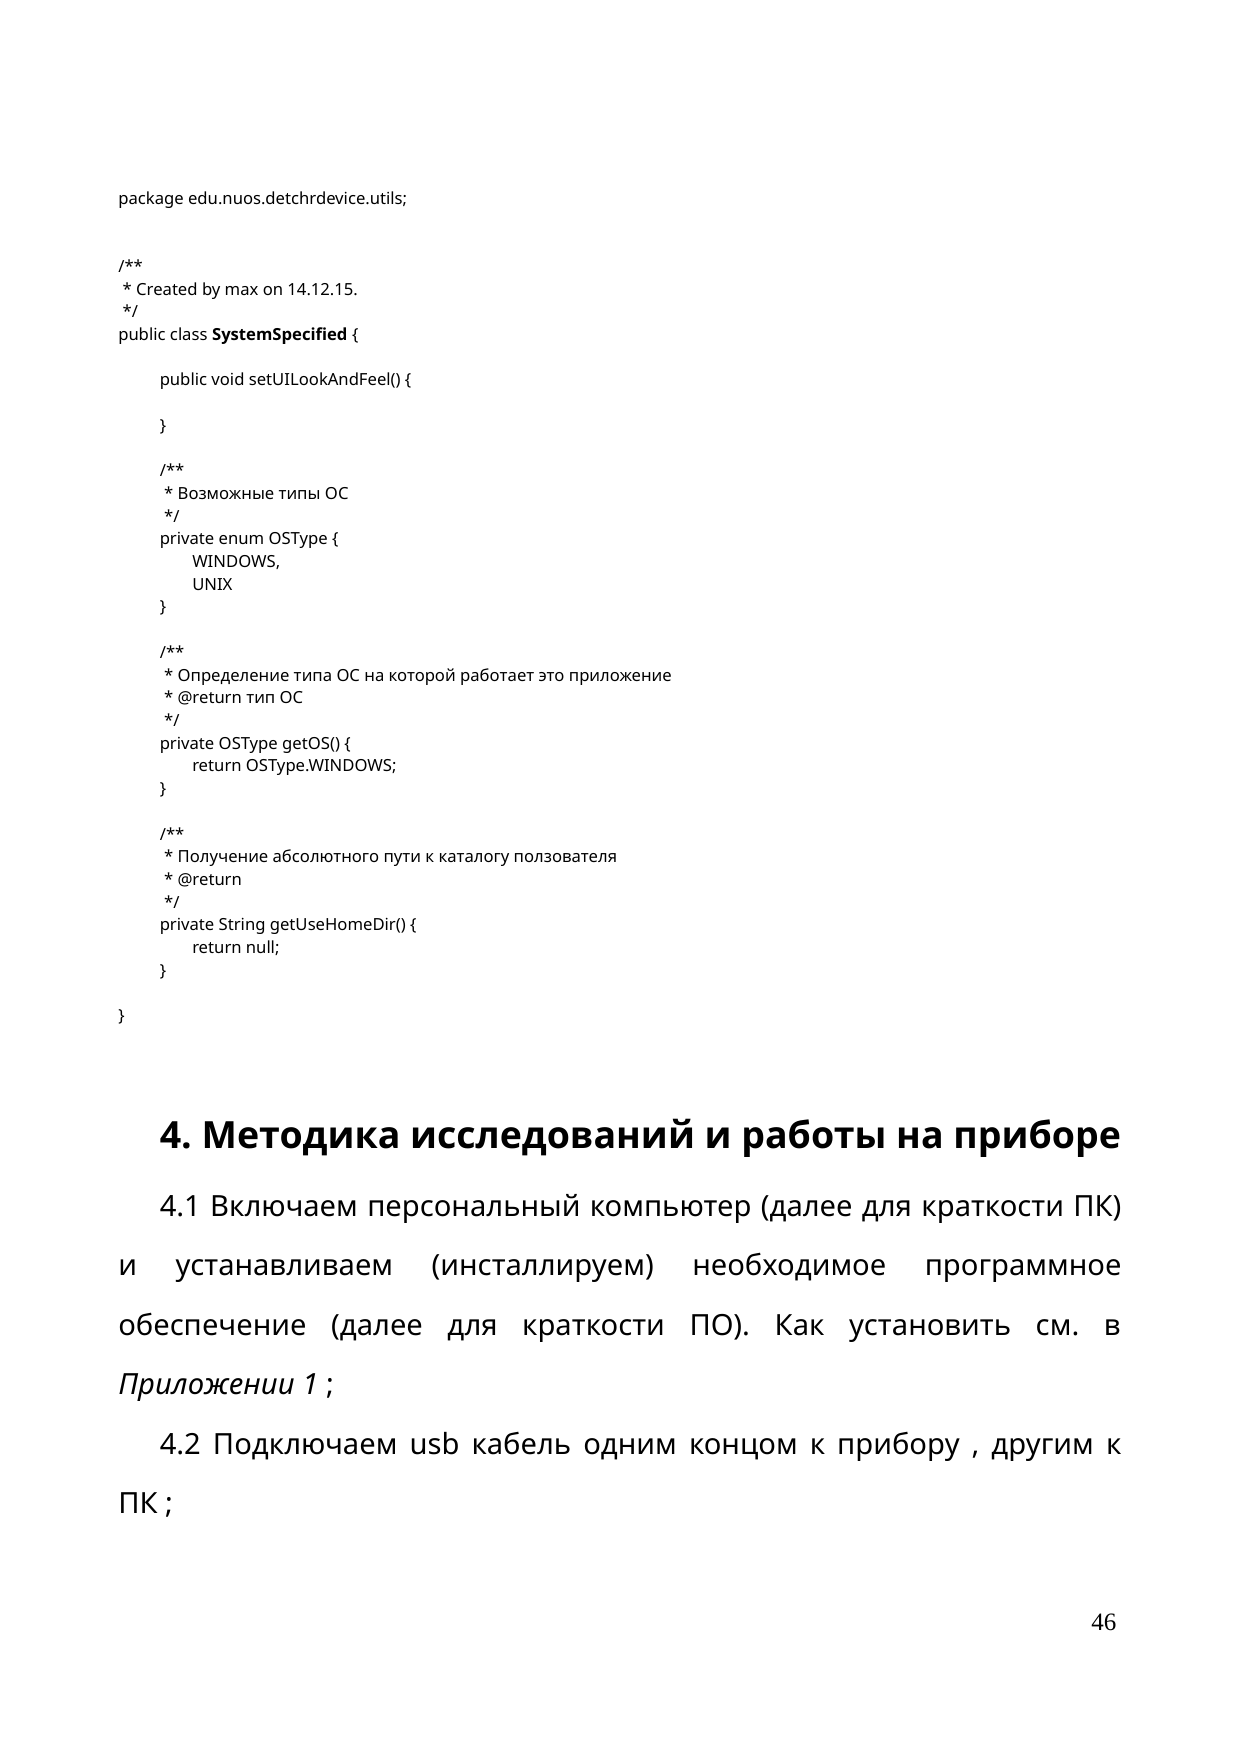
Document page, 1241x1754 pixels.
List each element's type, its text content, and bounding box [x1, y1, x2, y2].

text private OSType getOS() { [118, 731, 1122, 754]
text } [118, 595, 1122, 618]
text public void setUILookAndFeel() { [118, 368, 1122, 391]
text } [118, 413, 1122, 436]
text */ [118, 504, 1122, 527]
text */ [118, 300, 1122, 322]
text return OSType.WINDOWS; [118, 754, 1122, 777]
text } [118, 1004, 1122, 1026]
text /** [118, 640, 1122, 663]
text 4.2 Подключаем usb кабель одним концом к прибору , другим к ПК ; [118, 1423, 1122, 1522]
text public class SystemSpecified { [118, 322, 1122, 345]
text WINDOWS, [118, 549, 1122, 572]
text /** [118, 459, 1122, 481]
text return null; [118, 936, 1122, 958]
text private enum OSType { [118, 527, 1122, 549]
text * Определение типа ОС на которой работает это приложение [118, 663, 1122, 686]
text * @return тип ОС [118, 686, 1122, 708]
text UNIX [118, 572, 1122, 595]
text package edu.nuos.detchrdevice.utils; [118, 186, 1122, 209]
text 4.1 Включаем персональный компьютер (далее для краткости ПК) и устанавливаем (инсталлируем) необходимое программное обеспечение (далее для краткости ПО). Как установить см. в Приложении 1 ; [118, 1185, 1122, 1403]
text * Получение абсолютного пути к каталогу ползователя [118, 845, 1122, 867]
text */ [118, 890, 1122, 913]
text * Created by max on 14.12.15. [118, 277, 1122, 300]
text /** [118, 822, 1122, 845]
text /** [118, 254, 1122, 277]
text 4. Методика исследований и работы на приборе [118, 1109, 1122, 1160]
text } [118, 958, 1122, 981]
text private String getUseHomeDir() { [118, 913, 1122, 936]
text * Возможные типы ОС [118, 481, 1122, 504]
text */ [118, 708, 1122, 731]
text } [118, 777, 1122, 799]
text * @return [118, 867, 1122, 890]
